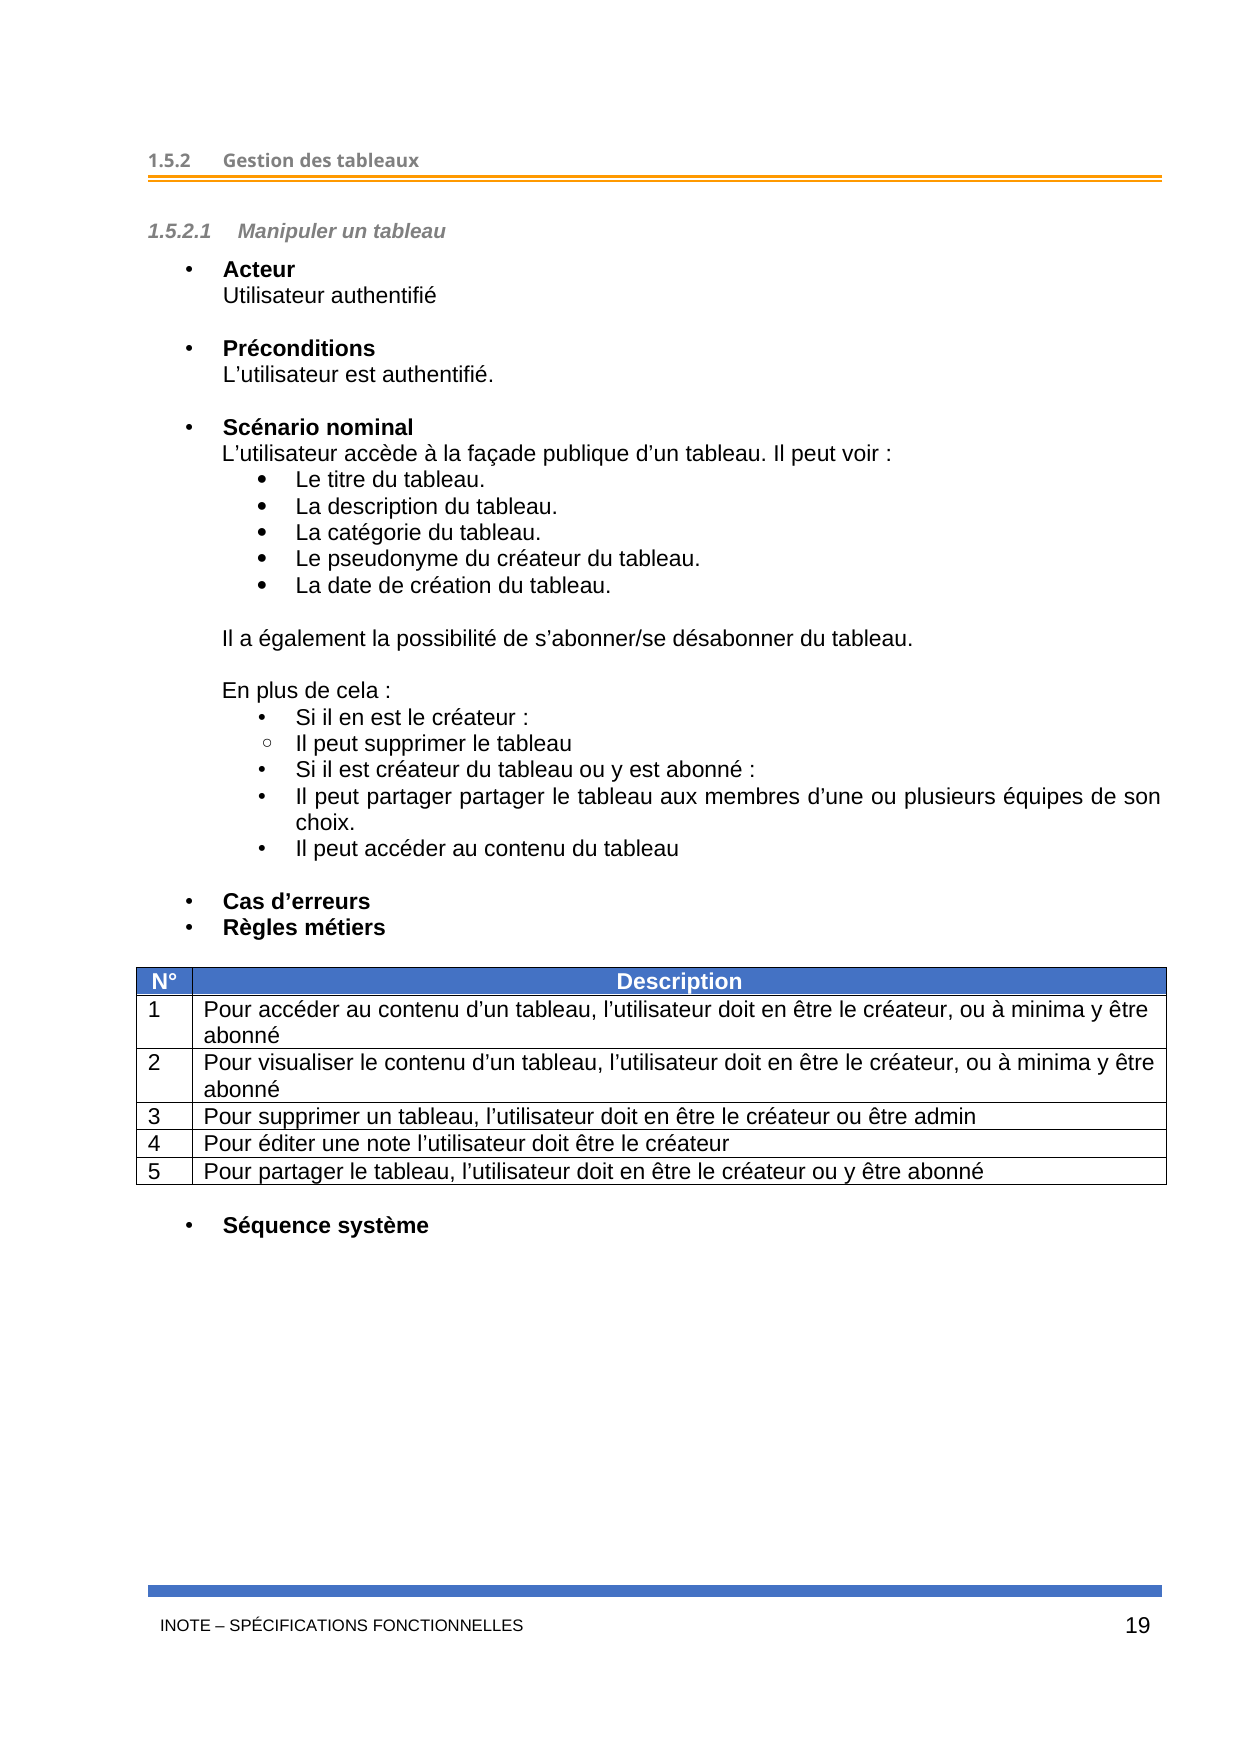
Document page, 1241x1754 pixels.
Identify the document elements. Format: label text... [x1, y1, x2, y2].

list Il peut supprimer le tableau [258, 730, 1162, 756]
list Utilisateur authentifié [185, 282, 1162, 308]
table_cell 3 [137, 1103, 192, 1129]
subtitle Manipuler un tableau [148, 219, 1162, 243]
table_cell 4 [137, 1130, 192, 1157]
text Il a également la possibilité de s’abonner/se désabonner du tableau. [222, 624, 1162, 651]
subtitle Gestion des tableaux [148, 148, 1162, 175]
text En plus de cela : [222, 677, 1162, 703]
list Le pseudonyme du créateur du tableau. [258, 545, 1162, 572]
table_header N° [137, 968, 192, 994]
table_cell Pour visualiser le contenu d’un tableau, l’utilisateur doit en être le créateur, ou à minima y être abonné [193, 1049, 1166, 1102]
list Le titre du tableau. [258, 466, 1162, 493]
list Règles métiers [185, 914, 1162, 941]
list La description du tableau. [258, 493, 1162, 519]
table_cell Pour éditer une note l’utilisateur doit être le créateur [193, 1130, 1166, 1157]
table_cell 2 [137, 1049, 192, 1102]
list L’utilisateur est authentifié. [185, 361, 1162, 387]
text L’utilisateur accède à la façade publique d’un tableau. Il peut voir : [222, 440, 1162, 466]
table_cell Pour partager le tableau, l’utilisateur doit en être le créateur ou y être abonné [193, 1158, 1166, 1184]
list Cas d’erreurs [185, 888, 1162, 914]
table_cell Pour accéder au contenu d’un tableau, l’utilisateur doit en être le créateur, ou à minima y être abonné [193, 996, 1166, 1048]
list Si il est créateur du tableau ou y est abonné : [258, 756, 1162, 783]
table_cell Pour supprimer un tableau, l’utilisateur doit en être le créateur ou être admin [193, 1103, 1166, 1129]
table_cell 5 [137, 1158, 192, 1184]
list Il peut accéder au contenu du tableau [258, 835, 1162, 862]
list Acteur [185, 256, 1162, 282]
table_header Description [193, 968, 1166, 994]
list Séquence système [185, 1212, 1162, 1238]
table_cell 1 [137, 996, 192, 1048]
list La catégorie du tableau. [258, 519, 1162, 545]
list Si il en est le créateur : [258, 703, 1162, 730]
list Il peut partager partager le tableau aux membres d’une ou plusieurs équipes de son choix. [258, 783, 1162, 835]
list Préconditions [185, 334, 1162, 361]
list La date de création du tableau. [258, 572, 1162, 598]
list Scénario nominal [185, 414, 1162, 440]
